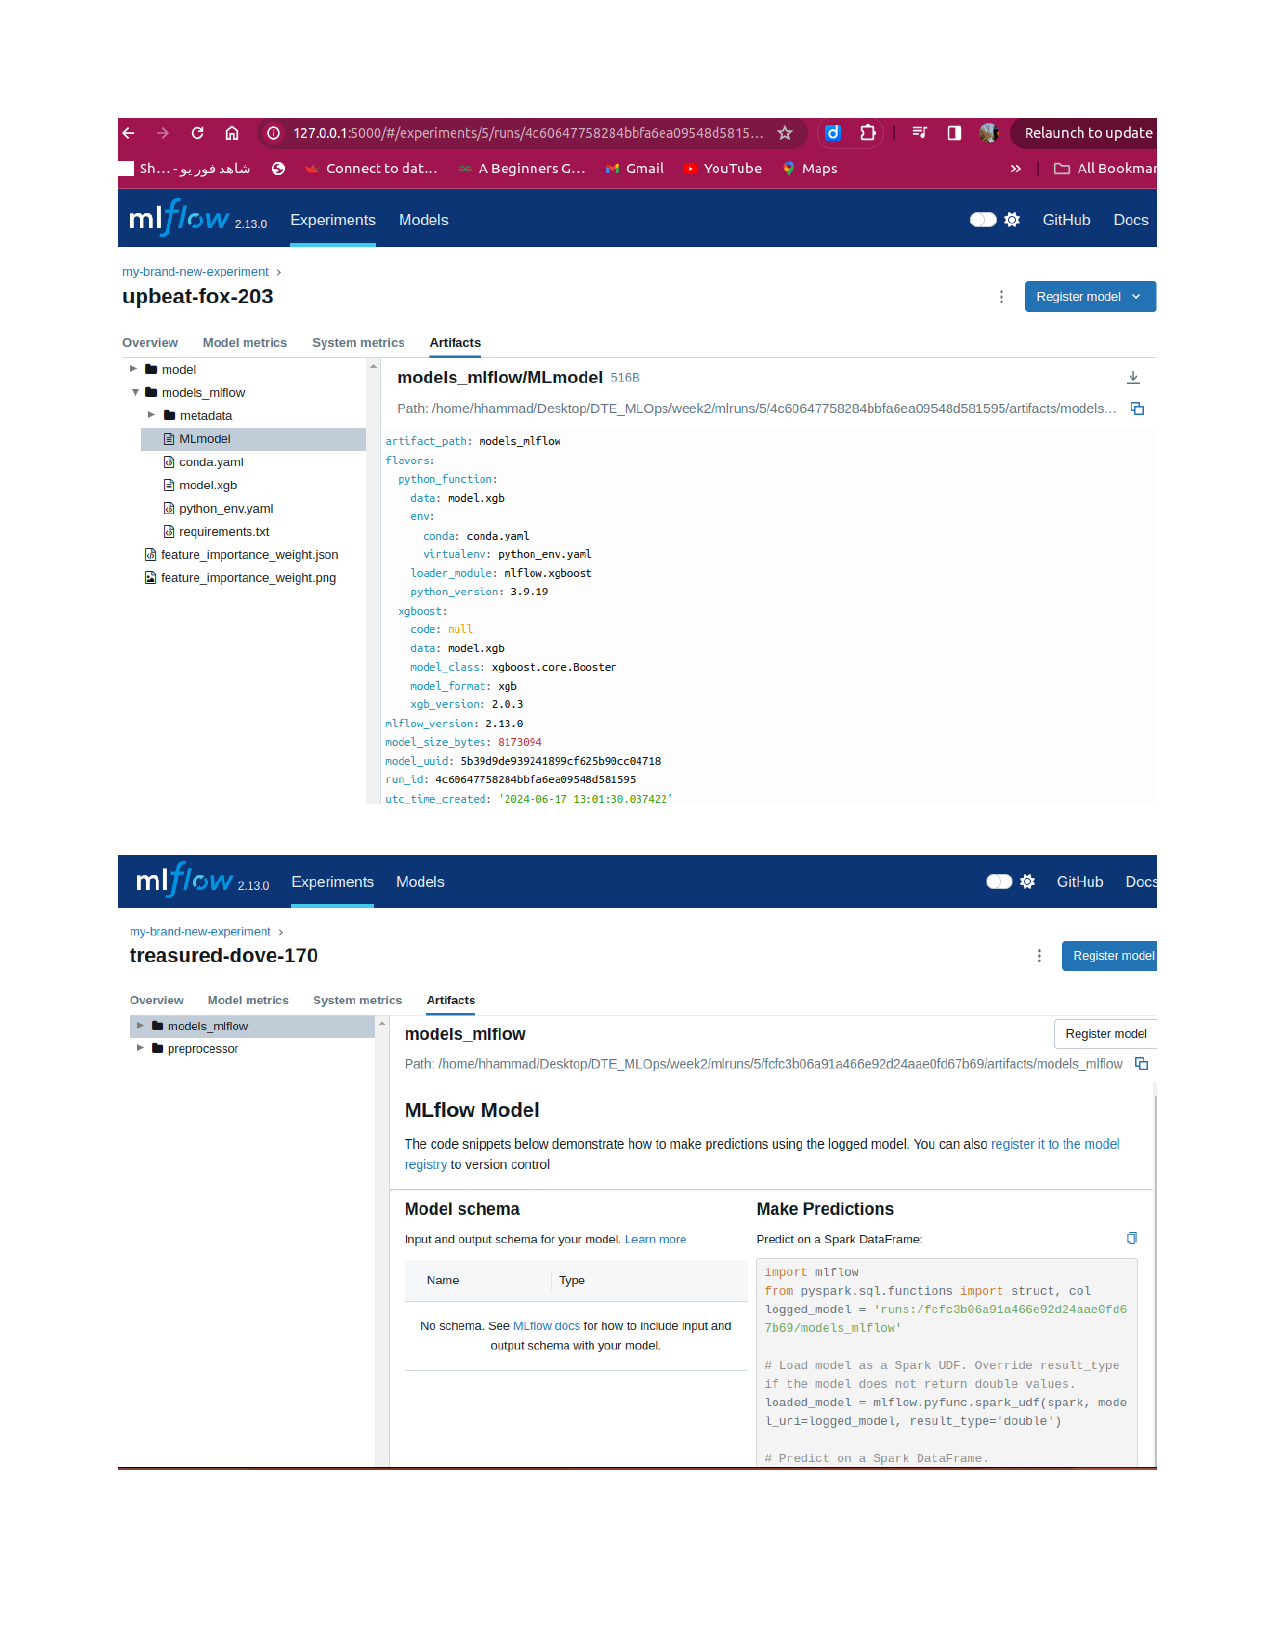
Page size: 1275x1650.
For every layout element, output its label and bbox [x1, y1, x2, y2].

picture [118, 855, 1157, 1470]
picture [118, 118, 1157, 804]
